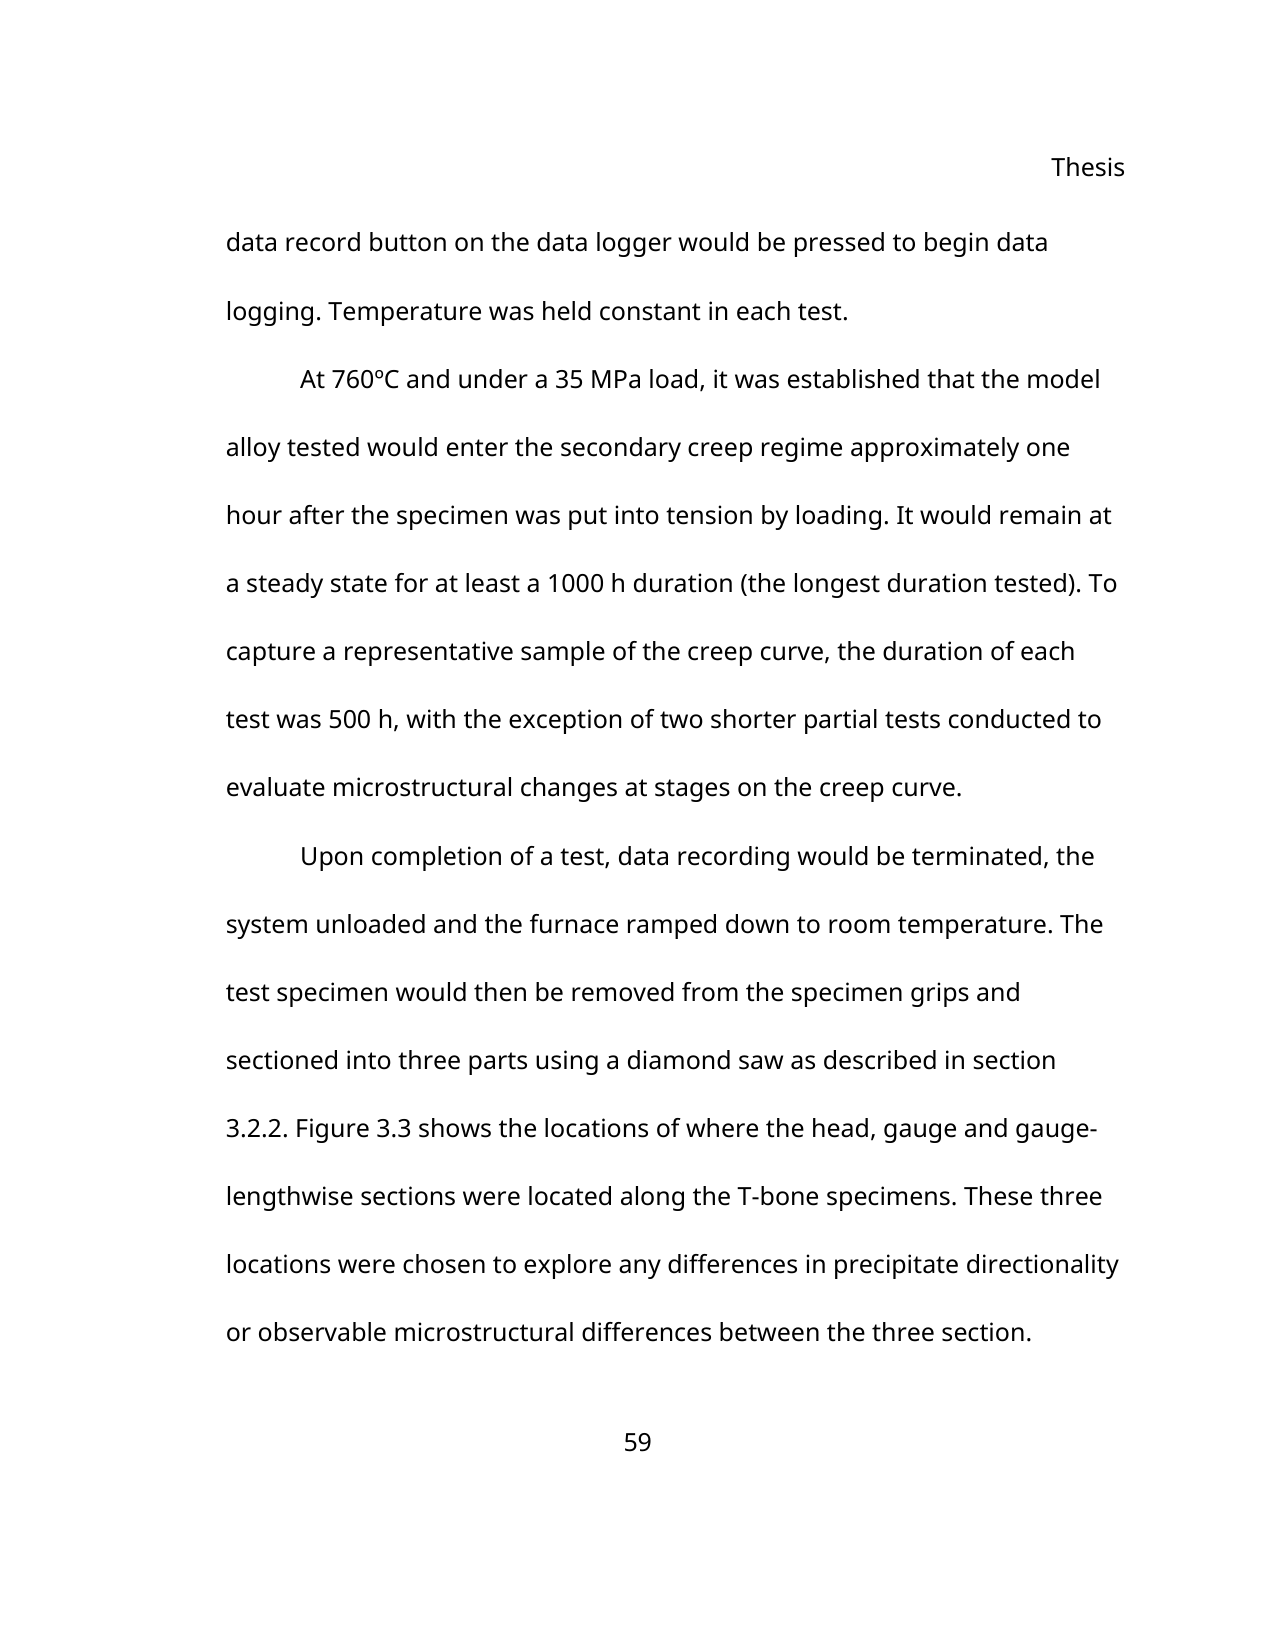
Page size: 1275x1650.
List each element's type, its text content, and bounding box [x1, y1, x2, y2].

text data record button on the data logger would be pressed to begin data logging. Temperature was held constant in each test. [224, 225, 1125, 327]
text Upon completion of a test, data recording would be terminated, the system unloaded and the furnace ramped down to room temperature. The test specimen would then be removed from the specimen grips and sectioned into three parts using a diamond saw as described in section 3.2.2. Figure 3.3 shows the locations of where the head, gauge and gauge-lengthwise sections were located along the T-bone specimens. These three locations were chosen to explore any differences in precipitate directionality or observable microstructural differences between the three section. [224, 838, 1125, 1349]
text At 760ºC and under a 35 MPa load, it was established that the model alloy tested would enter the secondary creep regime approximately one hour after the specimen was put into tension by loading. It would remain at a steady state for at least a 1000 h duration (the longest duration tested). To capture a representative sample of the creep curve, the duration of each test was 500 h, with the exception of two shorter partial tests conducted to evaluate microstructural changes at stages on the creep curve. [224, 361, 1125, 804]
